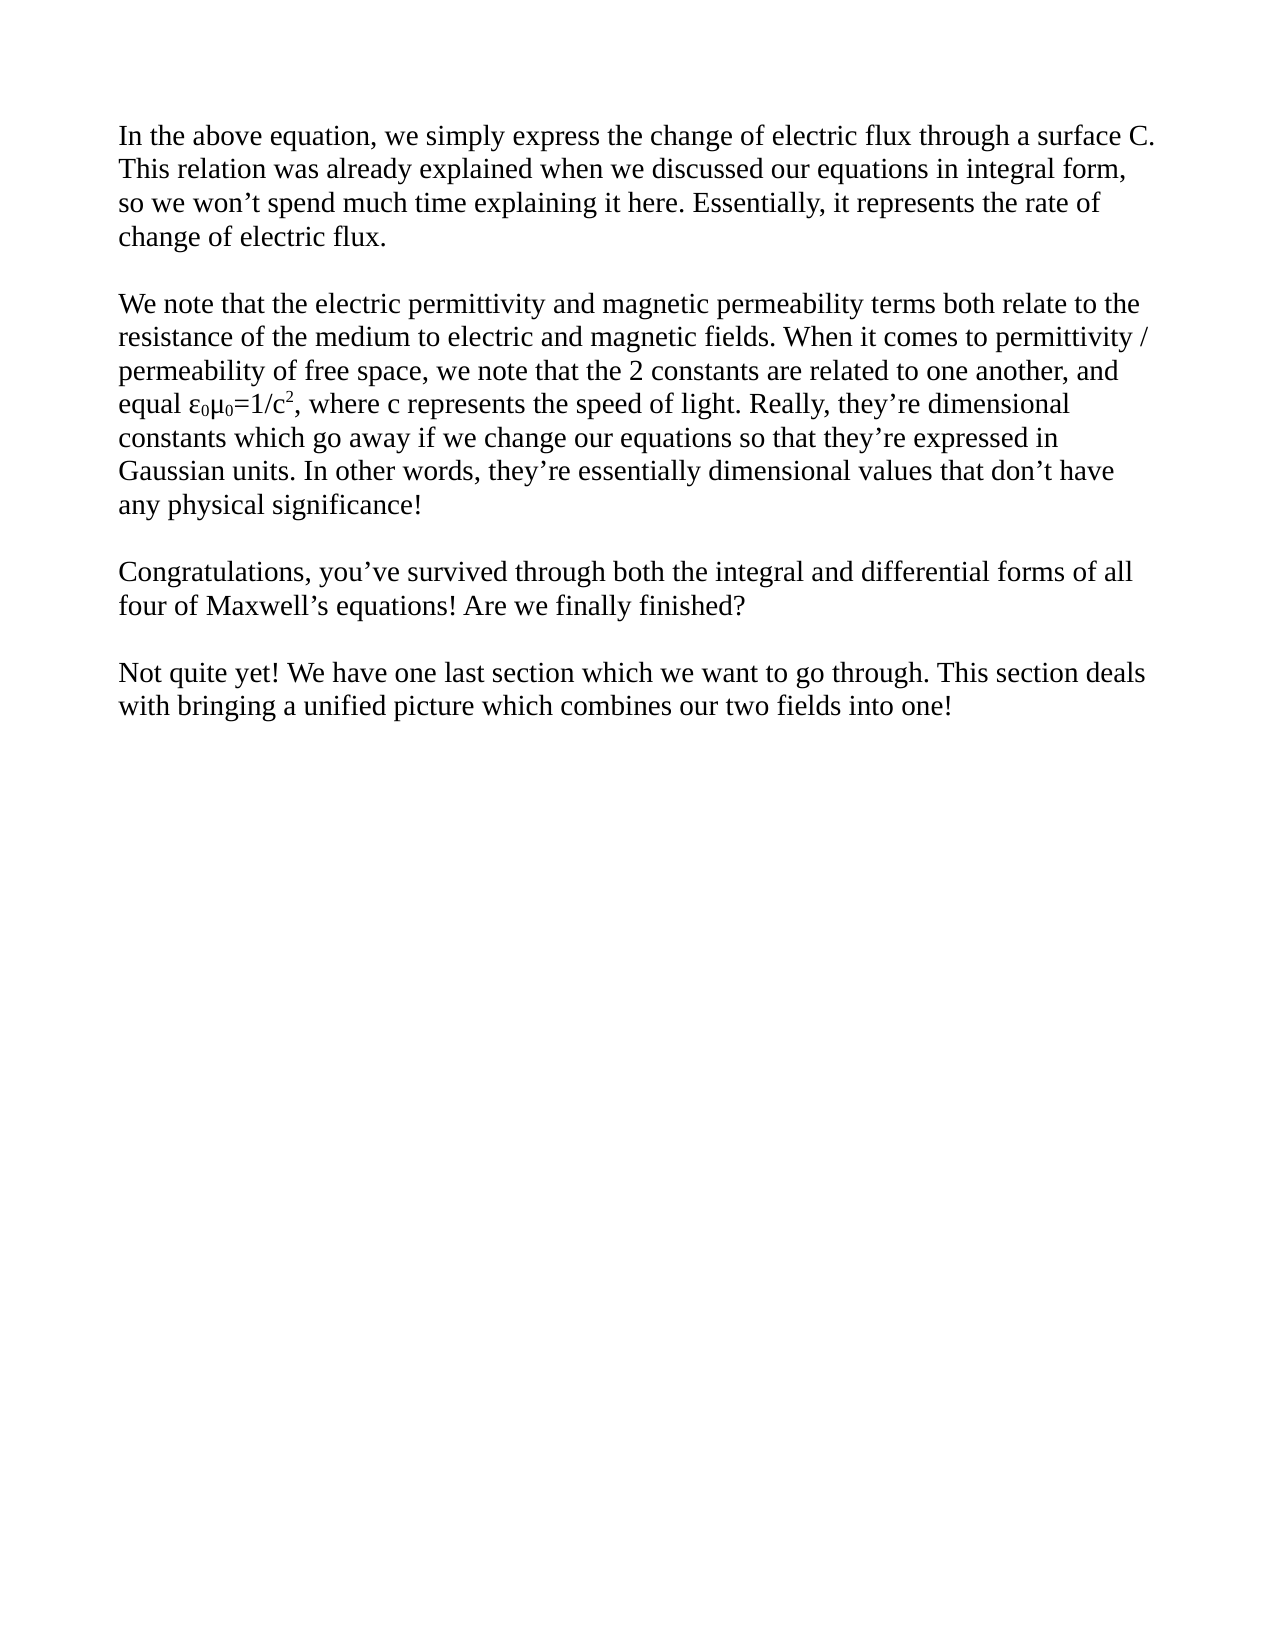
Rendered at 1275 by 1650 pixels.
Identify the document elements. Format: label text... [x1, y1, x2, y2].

text We note that the electric permittivity and magnetic permeability terms both relate to the resistance of the medium to electric and magnetic fields. When it comes to permittivity / permeability of free space, we note that the 2 constants are related to one another, and equal ε0μ0=1/c2, where c represents the speed of light. Really, they’re dimensional constants which go away if we change our equations so that they’re expressed in Gaussian units. In other words, they’re essentially dimensional values that don’t have any physical significance! [118, 286, 1157, 521]
text In the above equation, we simply express the change of electric flux through a surface C. This relation was already explained when we discussed our equations in integral form, so we won’t spend much time explaining it here. Essentially, it represents the rate of change of electric flux. [118, 118, 1157, 252]
text Not quite yet! We have one last section which we want to go through. This section deals with bringing a unified picture which combines our two fields into one! [118, 655, 1157, 722]
text Congratulations, you’ve survived through both the integral and differential forms of all four of Maxwell’s equations! Are we finally finished? [118, 554, 1157, 621]
